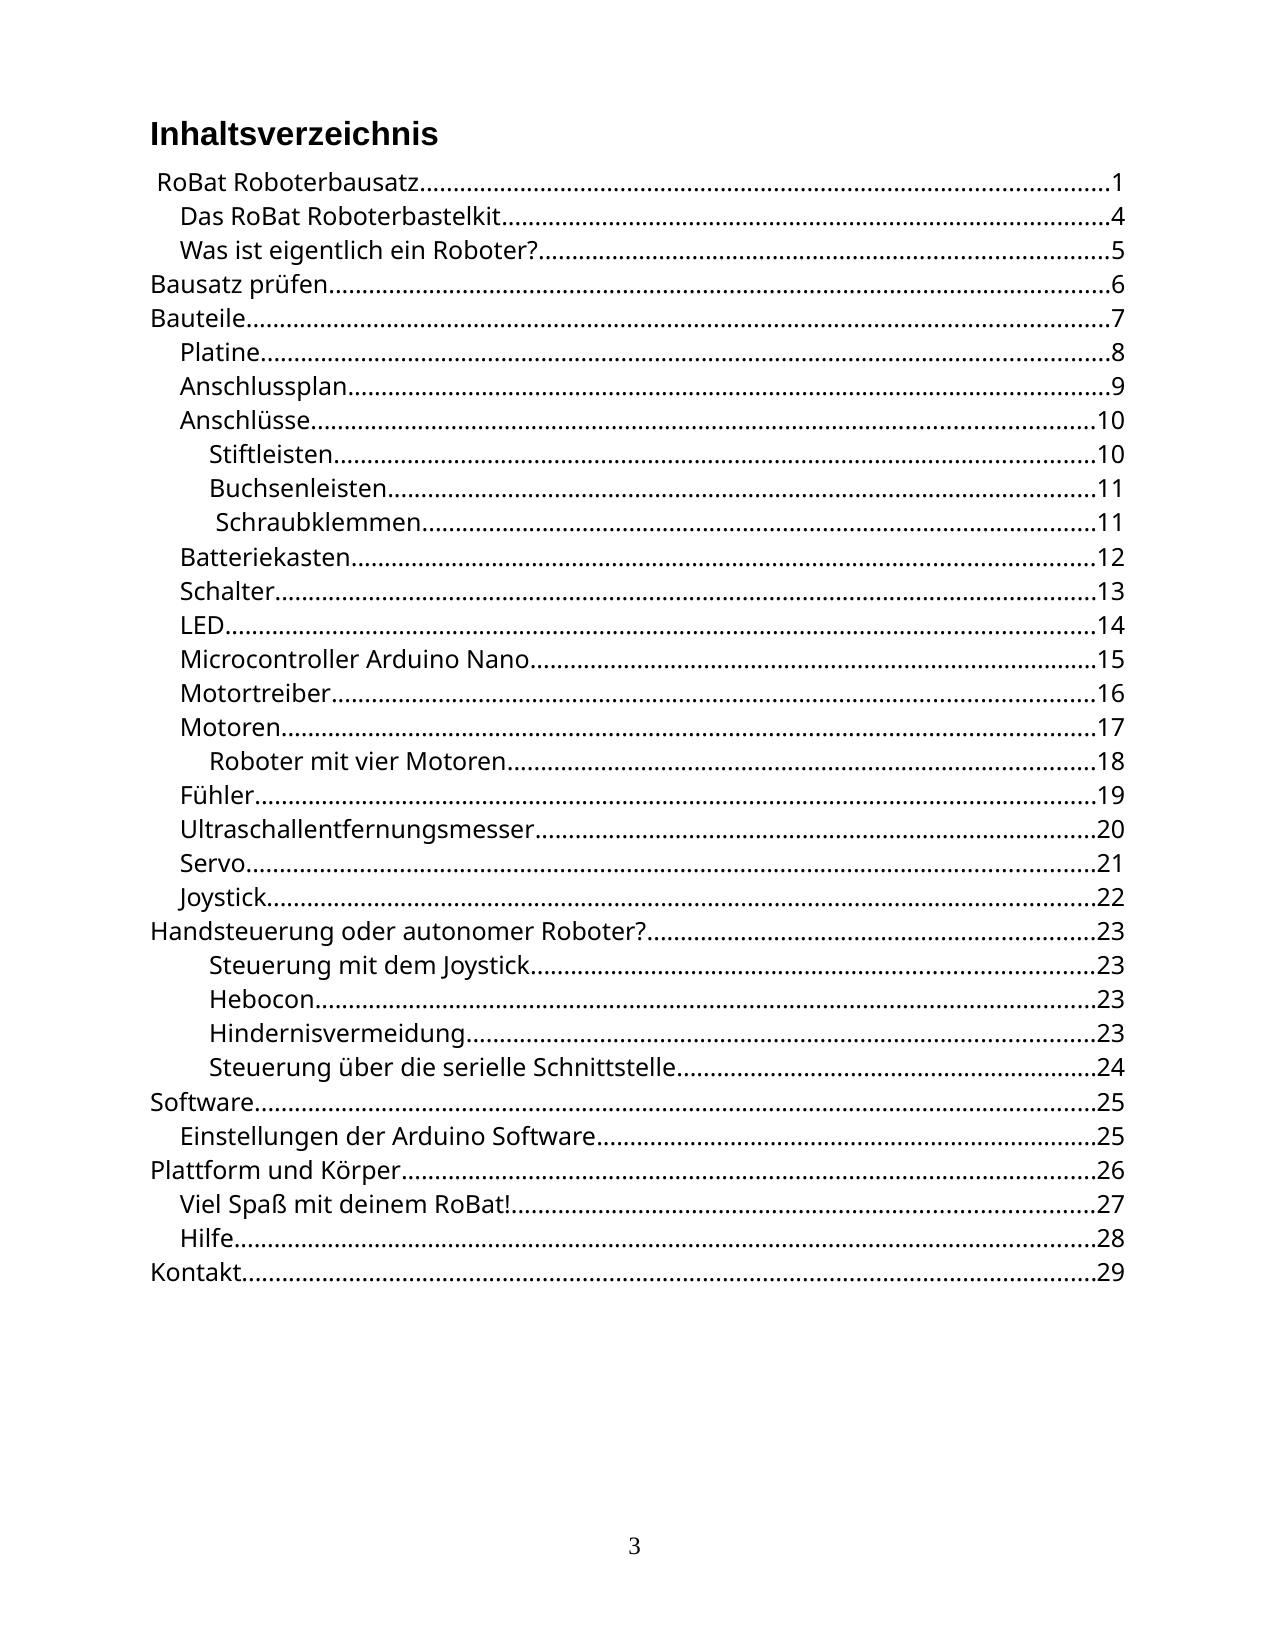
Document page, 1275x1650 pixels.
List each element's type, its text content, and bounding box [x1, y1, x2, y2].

text RoBat Roboterbausatz 1 [150, 164, 1125, 198]
text Das RoBat Roboterbastelkit 4 [179, 198, 1125, 233]
text Handsteuerung oder autonomer Roboter? 23 [150, 914, 1125, 948]
text Batteriekasten 12 [179, 539, 1125, 573]
text Bausatz prüfen 6 [150, 267, 1125, 301]
text Motoren 17 [179, 709, 1125, 743]
text Anschlussplan 9 [179, 369, 1125, 403]
text Software 25 [150, 1084, 1125, 1118]
text Joystick 22 [179, 880, 1125, 914]
text Stiftleisten 10 [209, 437, 1125, 471]
text Servo 21 [179, 846, 1125, 880]
text Was ist eigentlich ein Roboter? 5 [179, 233, 1125, 267]
text Ultraschallentfernungsmesser 20 [179, 812, 1125, 846]
text Viel Spaß mit deinem RoBat! 27 [179, 1186, 1125, 1220]
text Schraubklemmen 11 [209, 505, 1125, 539]
text Buchsenleisten 11 [209, 471, 1125, 505]
text LED 14 [179, 607, 1125, 641]
text Roboter mit vier Motoren 18 [209, 743, 1125, 778]
text Steuerung mit dem Joystick 23 [209, 948, 1125, 982]
text Anschlüsse 10 [179, 403, 1125, 437]
text Motortreiber 16 [179, 675, 1125, 709]
text Steuerung über die serielle Schnittstelle 24 [209, 1050, 1125, 1084]
text Schalter 13 [179, 573, 1125, 607]
text Hilfe 28 [179, 1220, 1125, 1254]
text Einstellungen der Arduino Software 25 [179, 1118, 1125, 1152]
text Hindernisvermeidung 23 [209, 1016, 1125, 1050]
text Fühler 19 [179, 778, 1125, 812]
subtitle Inhaltsverzeichnis [150, 113, 1125, 152]
text Microcontroller Arduino Nano 15 [179, 641, 1125, 675]
text Kontakt 29 [150, 1254, 1125, 1288]
text Hebocon 23 [209, 982, 1125, 1016]
text Bauteile 7 [150, 301, 1125, 335]
text Plattform und Körper 26 [150, 1152, 1125, 1186]
text Platine 8 [179, 335, 1125, 369]
